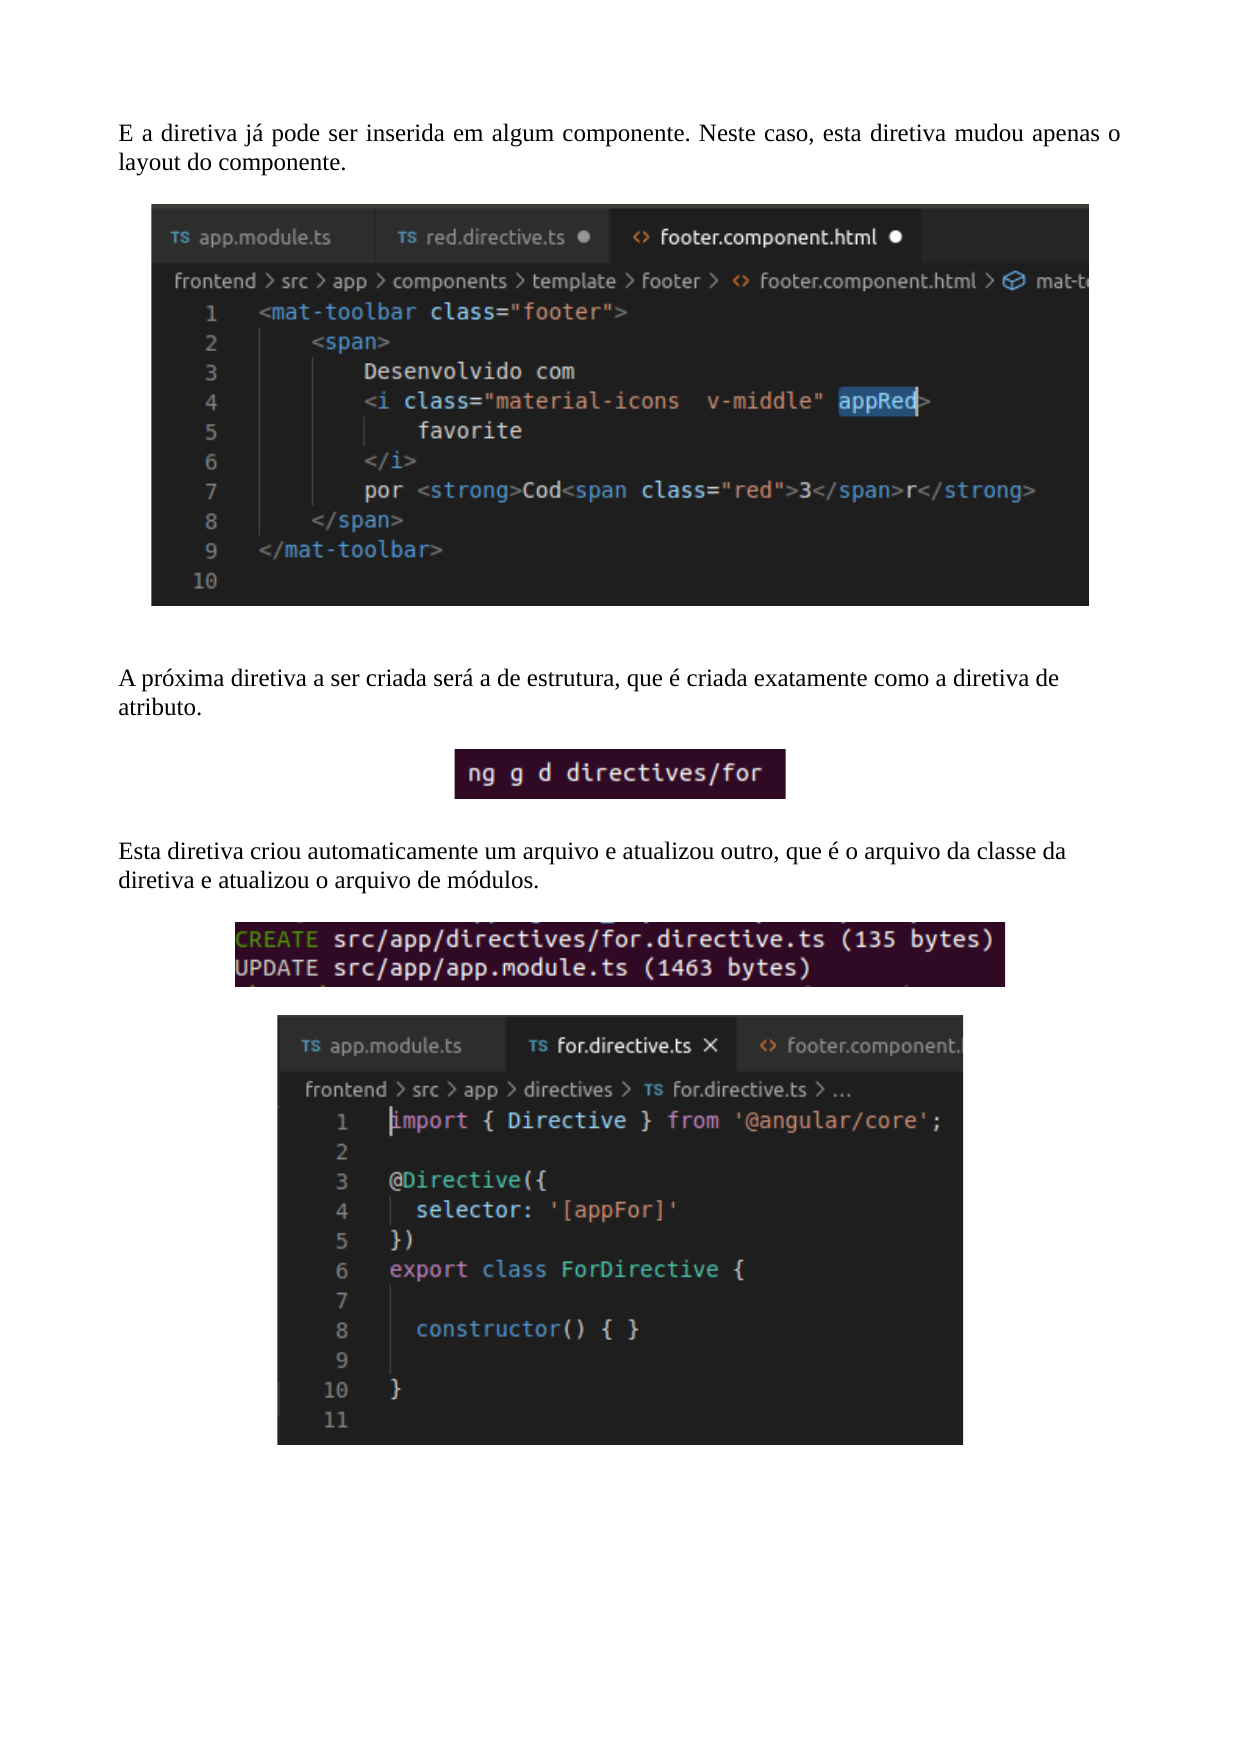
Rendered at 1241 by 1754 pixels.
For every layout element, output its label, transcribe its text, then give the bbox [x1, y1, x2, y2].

picture [235, 922, 1006, 987]
picture [151, 204, 1089, 606]
text E a diretiva já pode ser inserida em algum componente. Neste caso, esta diretiva mudou apenas o layout do componente. [118, 118, 1122, 176]
text A próxima diretiva a ser criada será a de estrutura, que é criada exatamente como a diretiva de atributo. [118, 663, 1122, 721]
text Esta diretiva criou automaticamente um arquivo e atualizou outro, que é o arquivo da classe da diretiva e atualizou o arquivo de módulos. [118, 836, 1122, 893]
picture [277, 1015, 964, 1445]
picture [454, 749, 786, 799]
